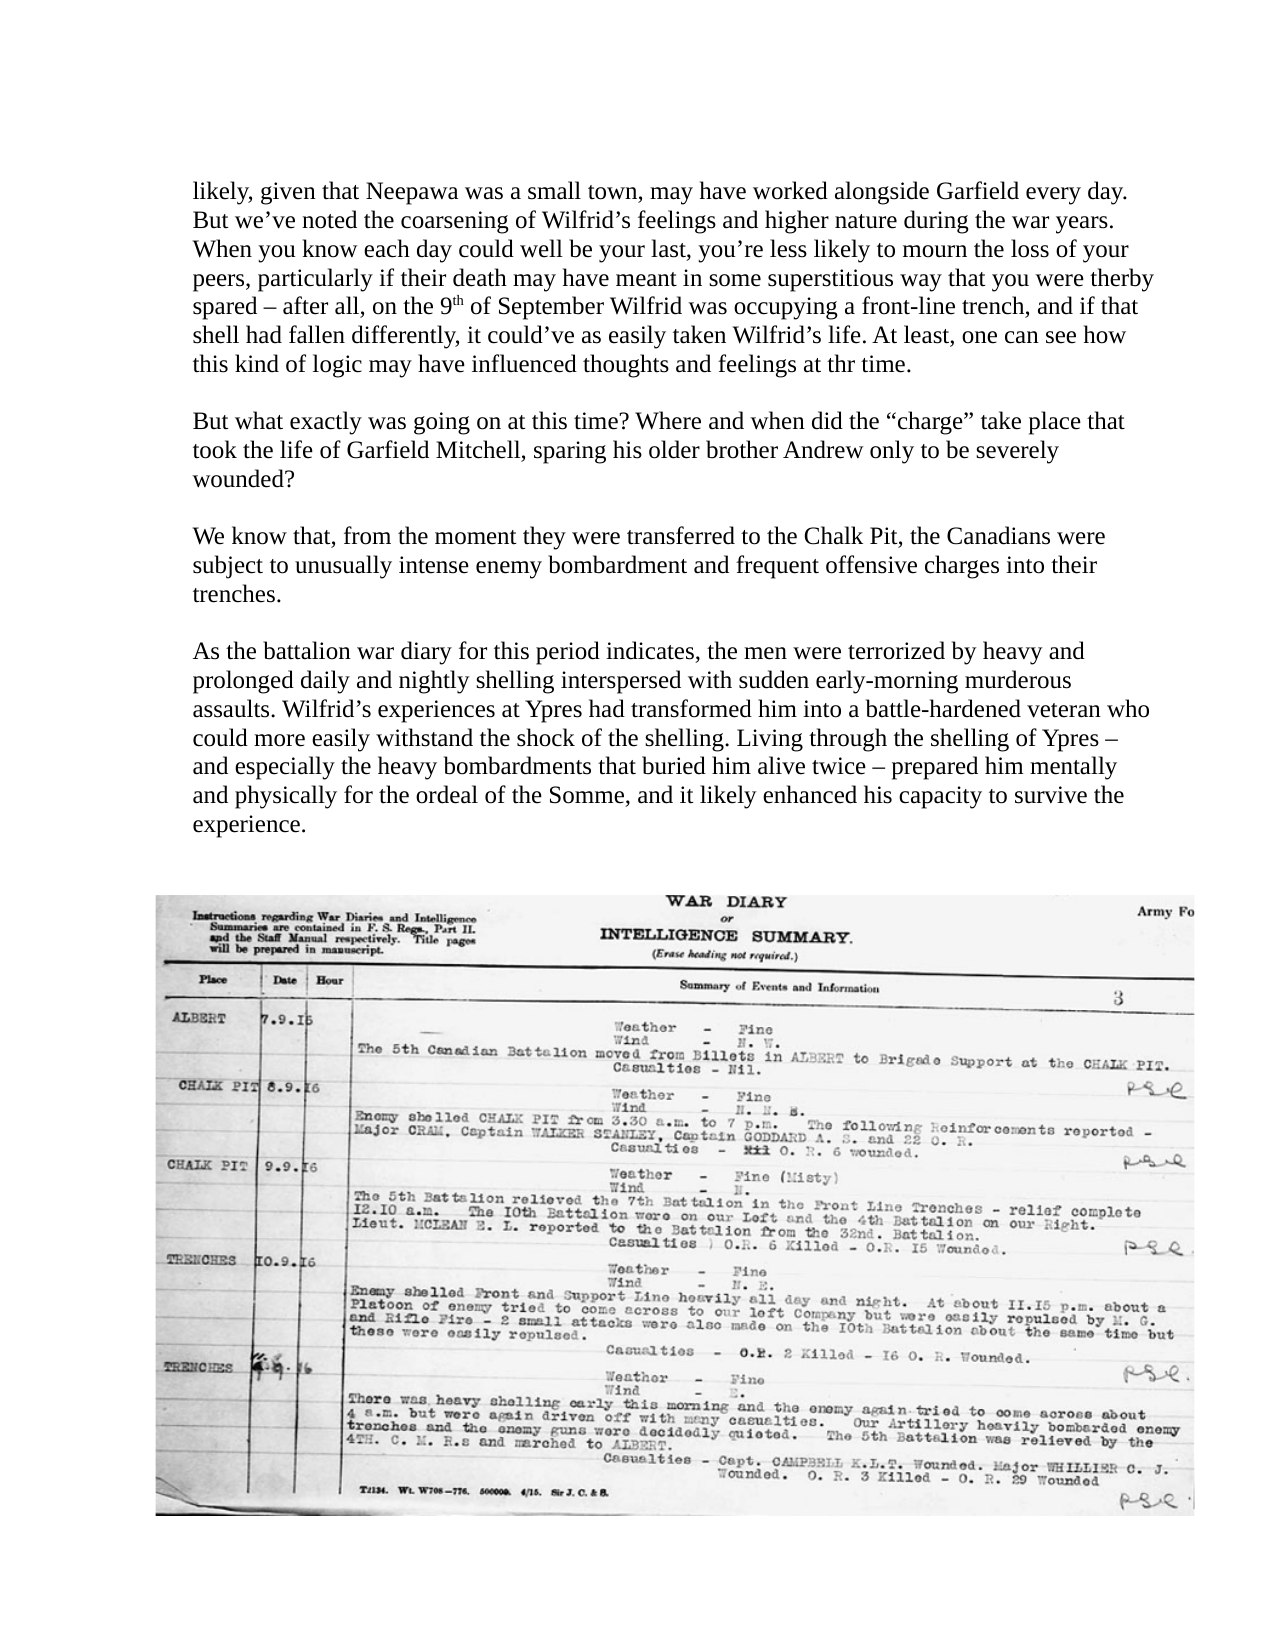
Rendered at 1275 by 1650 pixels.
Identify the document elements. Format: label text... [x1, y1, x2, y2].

text But what exactly was going on at this time? Where and when did the “charge” take place that took the life of Garfield Mitchell, sparing his older brother Andrew only to be severely wounded? [192, 406, 1158, 493]
text likely, given that Neepawa was a small town, may have worked alongside Garfield every day. But we’ve noted the coarsening of Wilfrid’s feelings and higher nature during the war years. When you know each day could well be your last, you’re less likely to mourn the loss of your peers, particularly if their death may have meant in some superstitious way that you were therby spared – after all, on the 9th of September Wilfrid was occupying a front-line trench, and if that shell had fallen differently, it could’ve as easily taken Wilfrid’s life. At least, one can see how this kind of logic may have influenced thoughts and feelings at thr time. [192, 176, 1158, 378]
text We know that, from the moment they were transferred to the Chalk Pit, the Canadians were subject to unusually intense enemy bombardment and frequent offensive charges into their trenches. [192, 521, 1158, 608]
text As the battalion war diary for this period indicates, the men were terrorized by heavy and prolonged daily and nightly shelling interspersed with sudden early-morning murderous assaults. Wilfrid’s experiences at Ypres had transformed him into a battle-hardened veteran who could more easily withstand the shock of the shelling. Living through the shelling of Ypres – and especially the heavy bombardments that buried him alive twice – prepared him mentally and physically for the ordeal of the Somme, and it likely enhanced his capacity to survive the experience. [192, 636, 1158, 838]
picture [155, 895, 1195, 1516]
